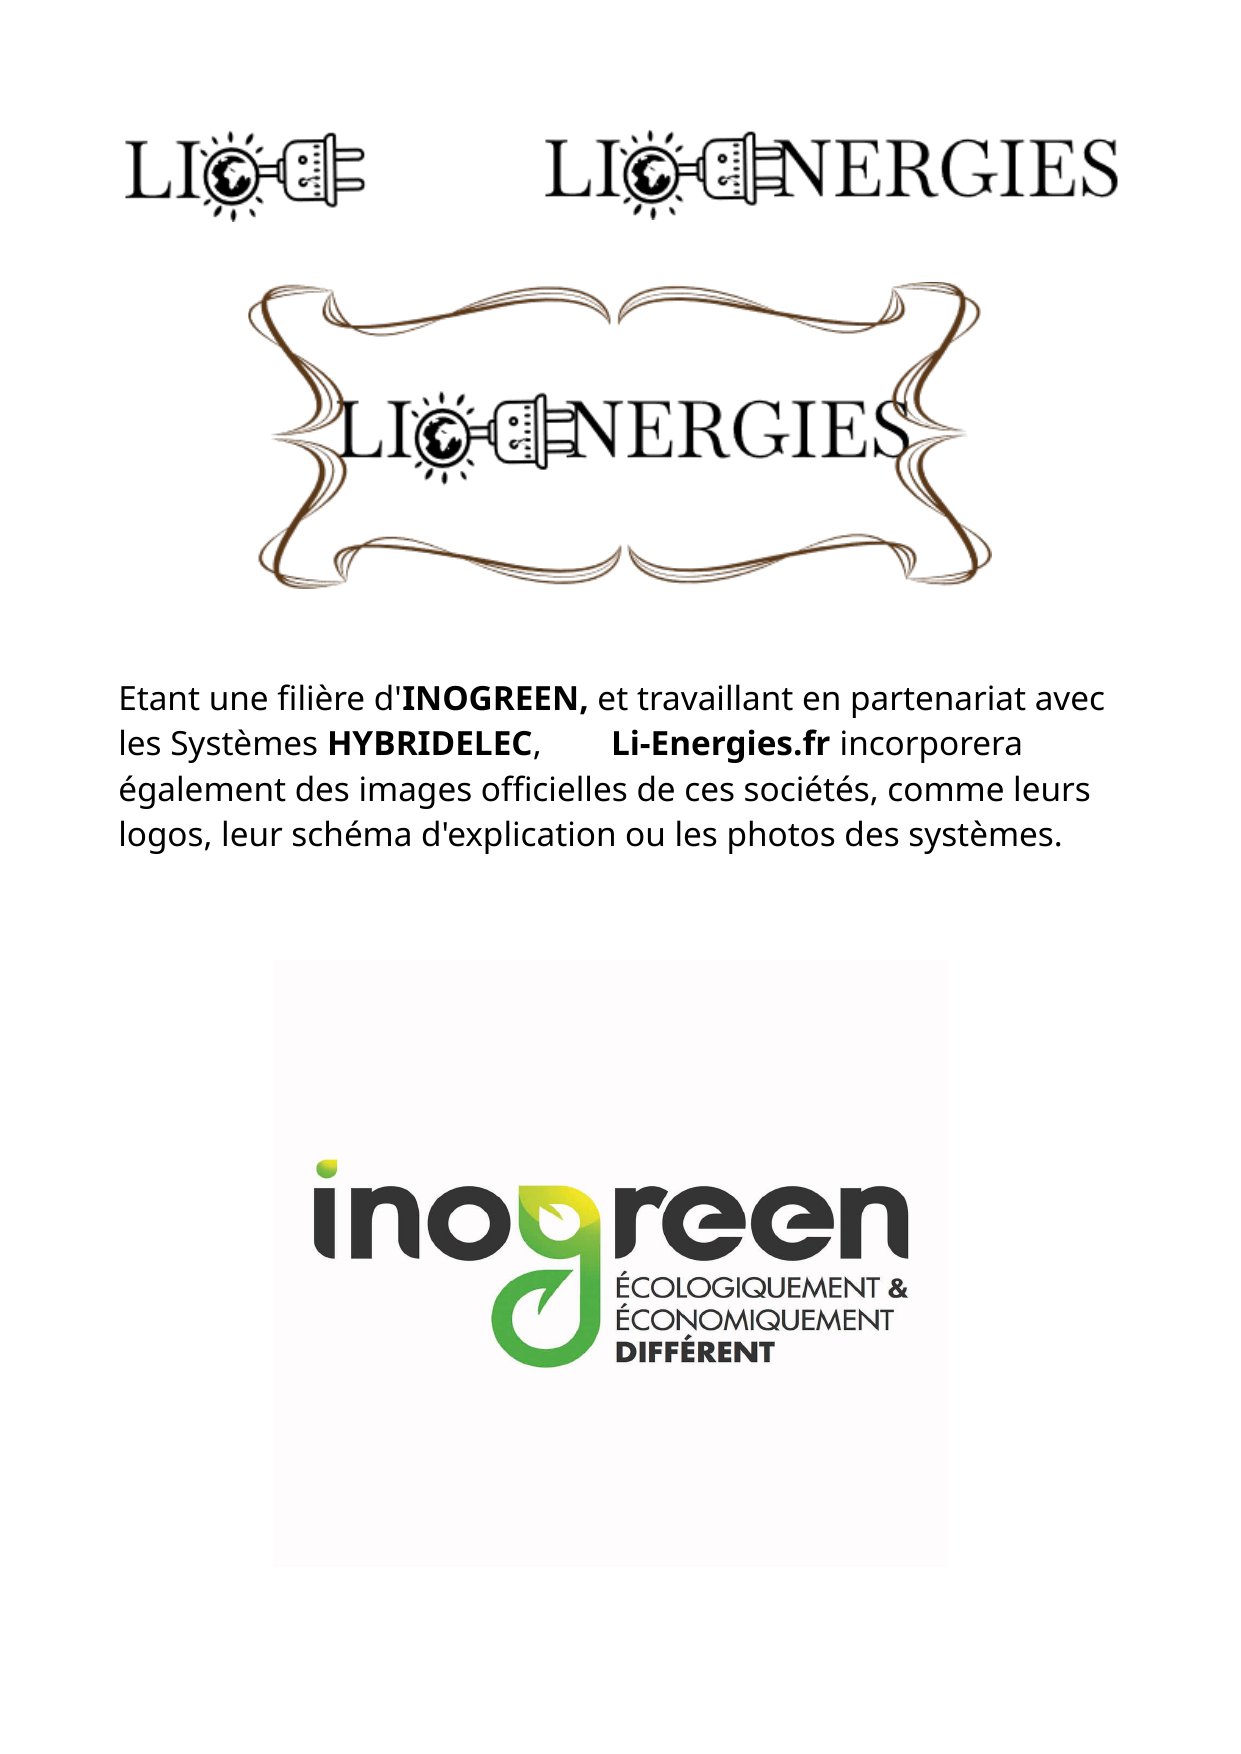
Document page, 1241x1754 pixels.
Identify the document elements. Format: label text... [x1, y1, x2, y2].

picture [248, 282, 992, 589]
picture [121, 119, 366, 222]
picture [273, 960, 949, 1567]
text Etant une filière d'INOGREEN, et travaillant en partenariat avec les Systèmes HYBRIDELEC, Li-Energies.fr incorporera également des images officielles de ces sociétés, comme leurs logos, leur schéma d'explication ou les photos des systèmes. [118, 675, 1122, 856]
picture [542, 118, 1124, 220]
